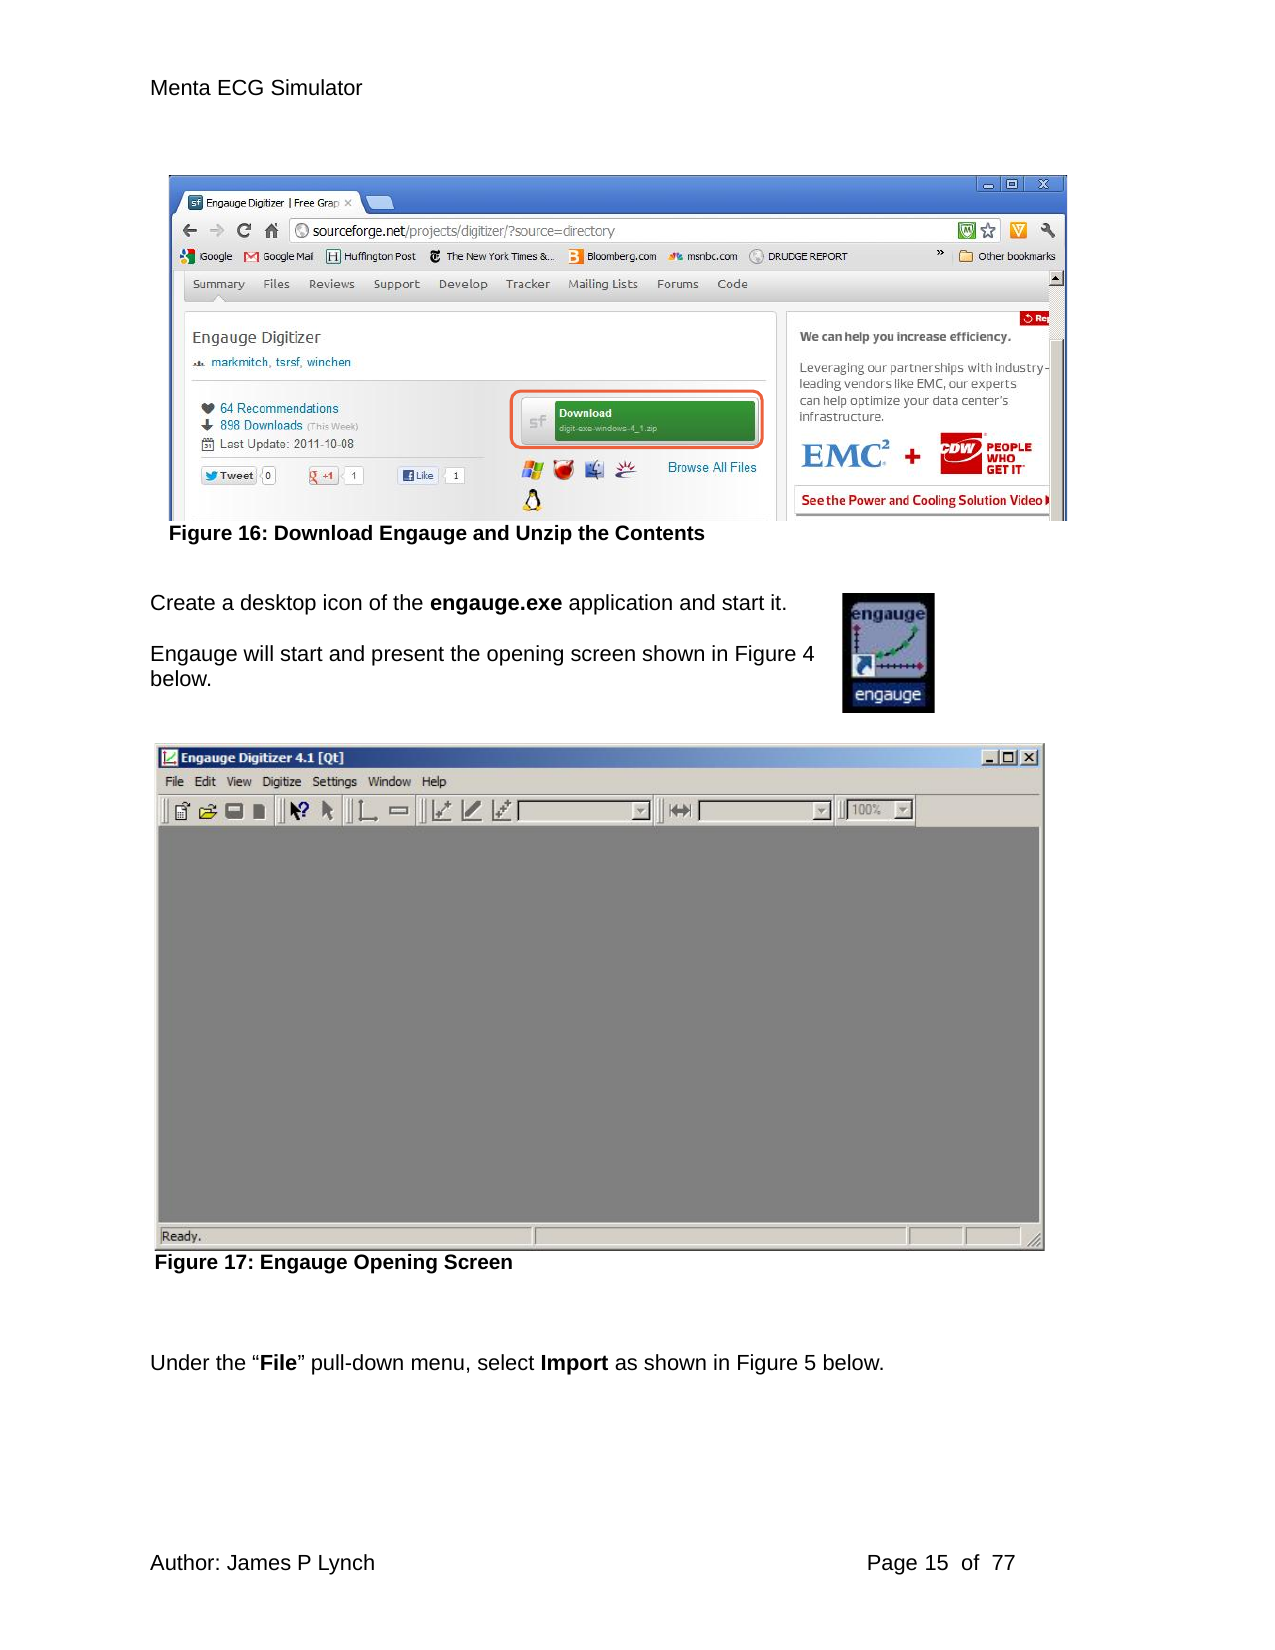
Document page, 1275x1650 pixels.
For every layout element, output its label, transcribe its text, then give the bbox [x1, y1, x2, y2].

picture [168, 175, 1068, 521]
text Under the “File” pull-down menu, select Import as shown in Figure 5 below. [150, 1350, 1124, 1375]
picture [842, 593, 935, 713]
text Figure 17: Engauge Opening Screen [154, 1251, 1044, 1274]
picture [154, 743, 1045, 1251]
text [935, 641, 1124, 691]
text Engauge will start and present the opening screen shown in Figure 4 below. [150, 641, 842, 691]
text Create a desktop icon of the engauge.exe application and start it. [150, 590, 1124, 616]
text Figure 16: Download Engauge and Unzip the Contents [168, 521, 1068, 544]
